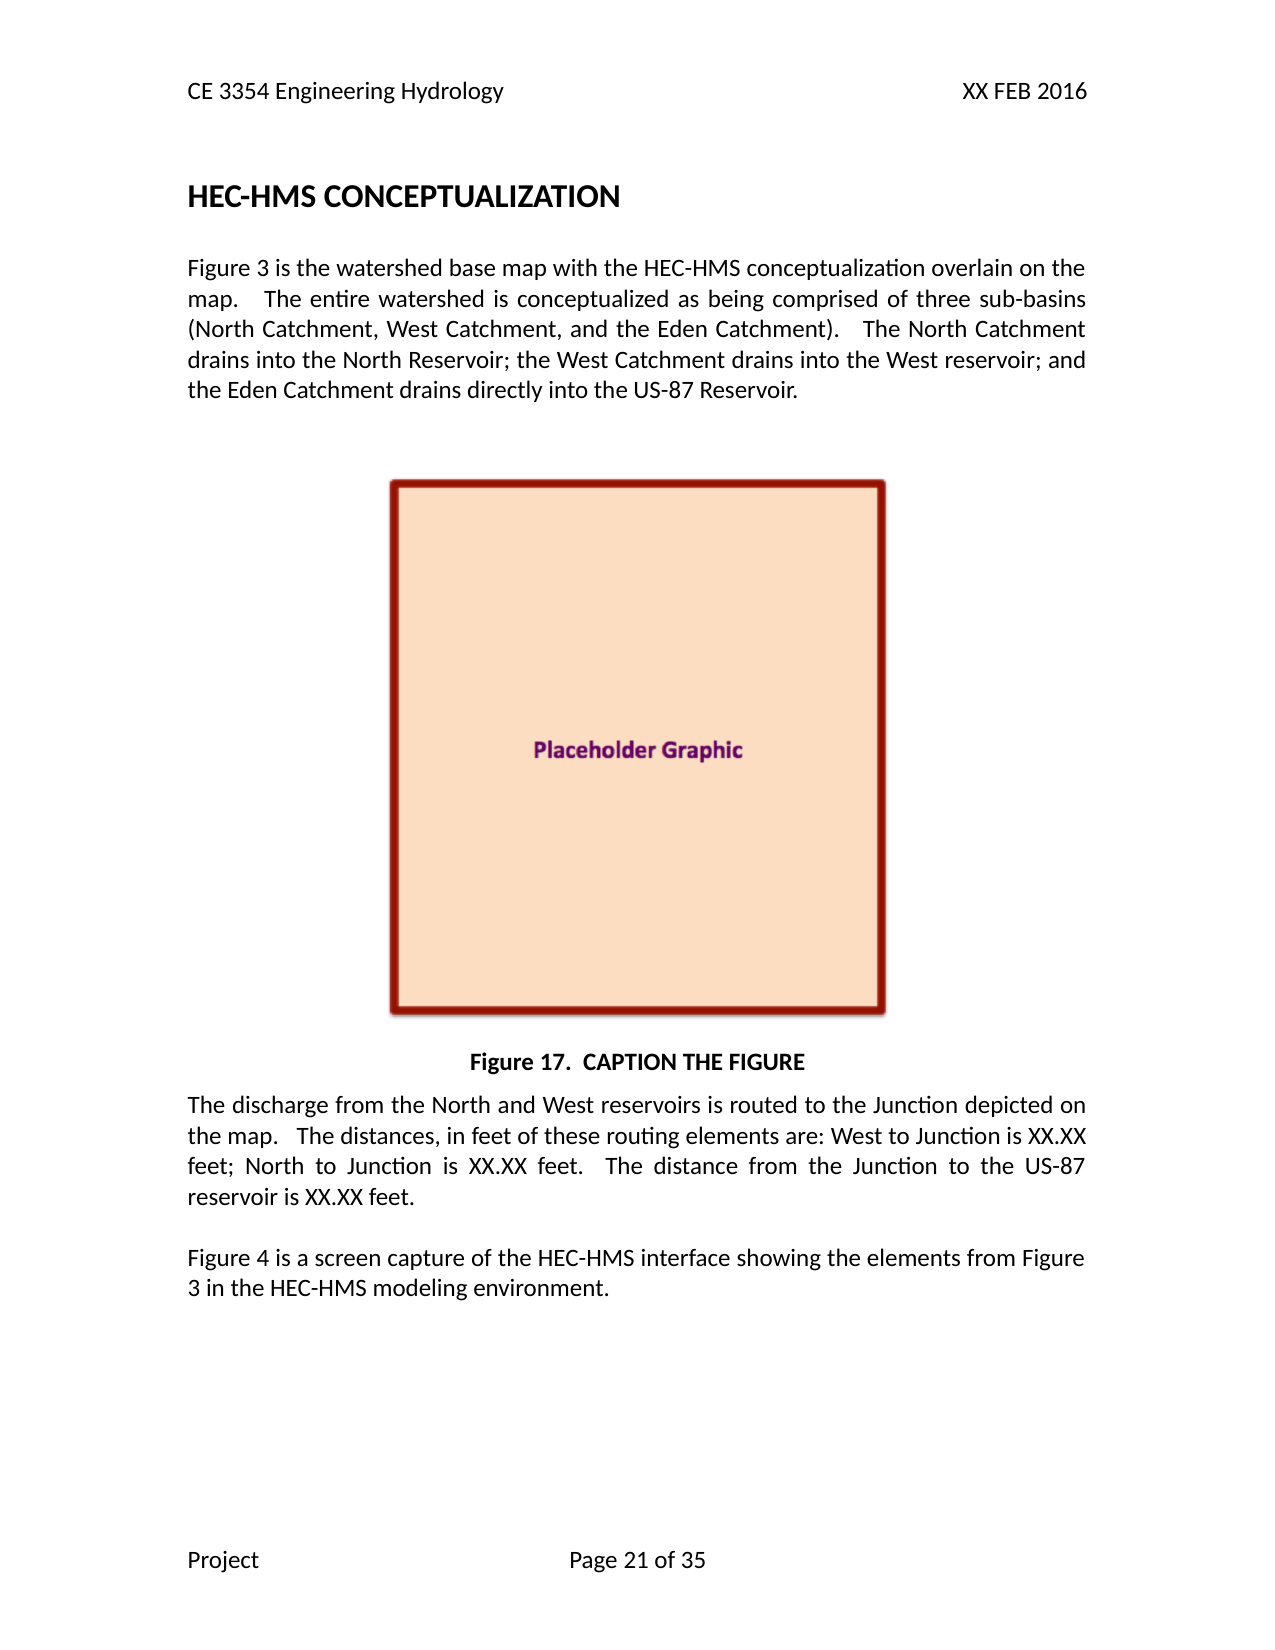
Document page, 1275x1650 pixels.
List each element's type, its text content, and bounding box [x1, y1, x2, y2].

subtitle HEC-HMS CONCEPTUALIZATION [187, 175, 1087, 216]
text Figure 4 is a screen capture of the HEC-HMS interface showing the elements from Figure 3 in the HEC-HMS modeling environment. [187, 1242, 1087, 1303]
text The discharge from the North and West reservoirs is routed to the Junction depicted on the map. The distances, in feet of these routing elements are: West to Junction is XX.XX feet; North to Junction is XX.XX feet. The distance from the Junction to the US-87 reservoir is XX.XX feet. [187, 1089, 1087, 1211]
picture [370, 433, 903, 1032]
text Figure 3 is the watershed base map with the HEC-HMS conceptualization overlain on the map. The entire watershed is conceptualized as being comprised of three sub-basins (North Catchment, West Catchment, and the Eden Catchment). The North Catchment drains into the North Reservoir; the West Catchment drains into the West reservoir; and the Eden Catchment drains directly into the US-87 Reservoir. [187, 252, 1087, 405]
text Figure 17. CAPTION THE FIGURE [187, 1046, 1087, 1077]
